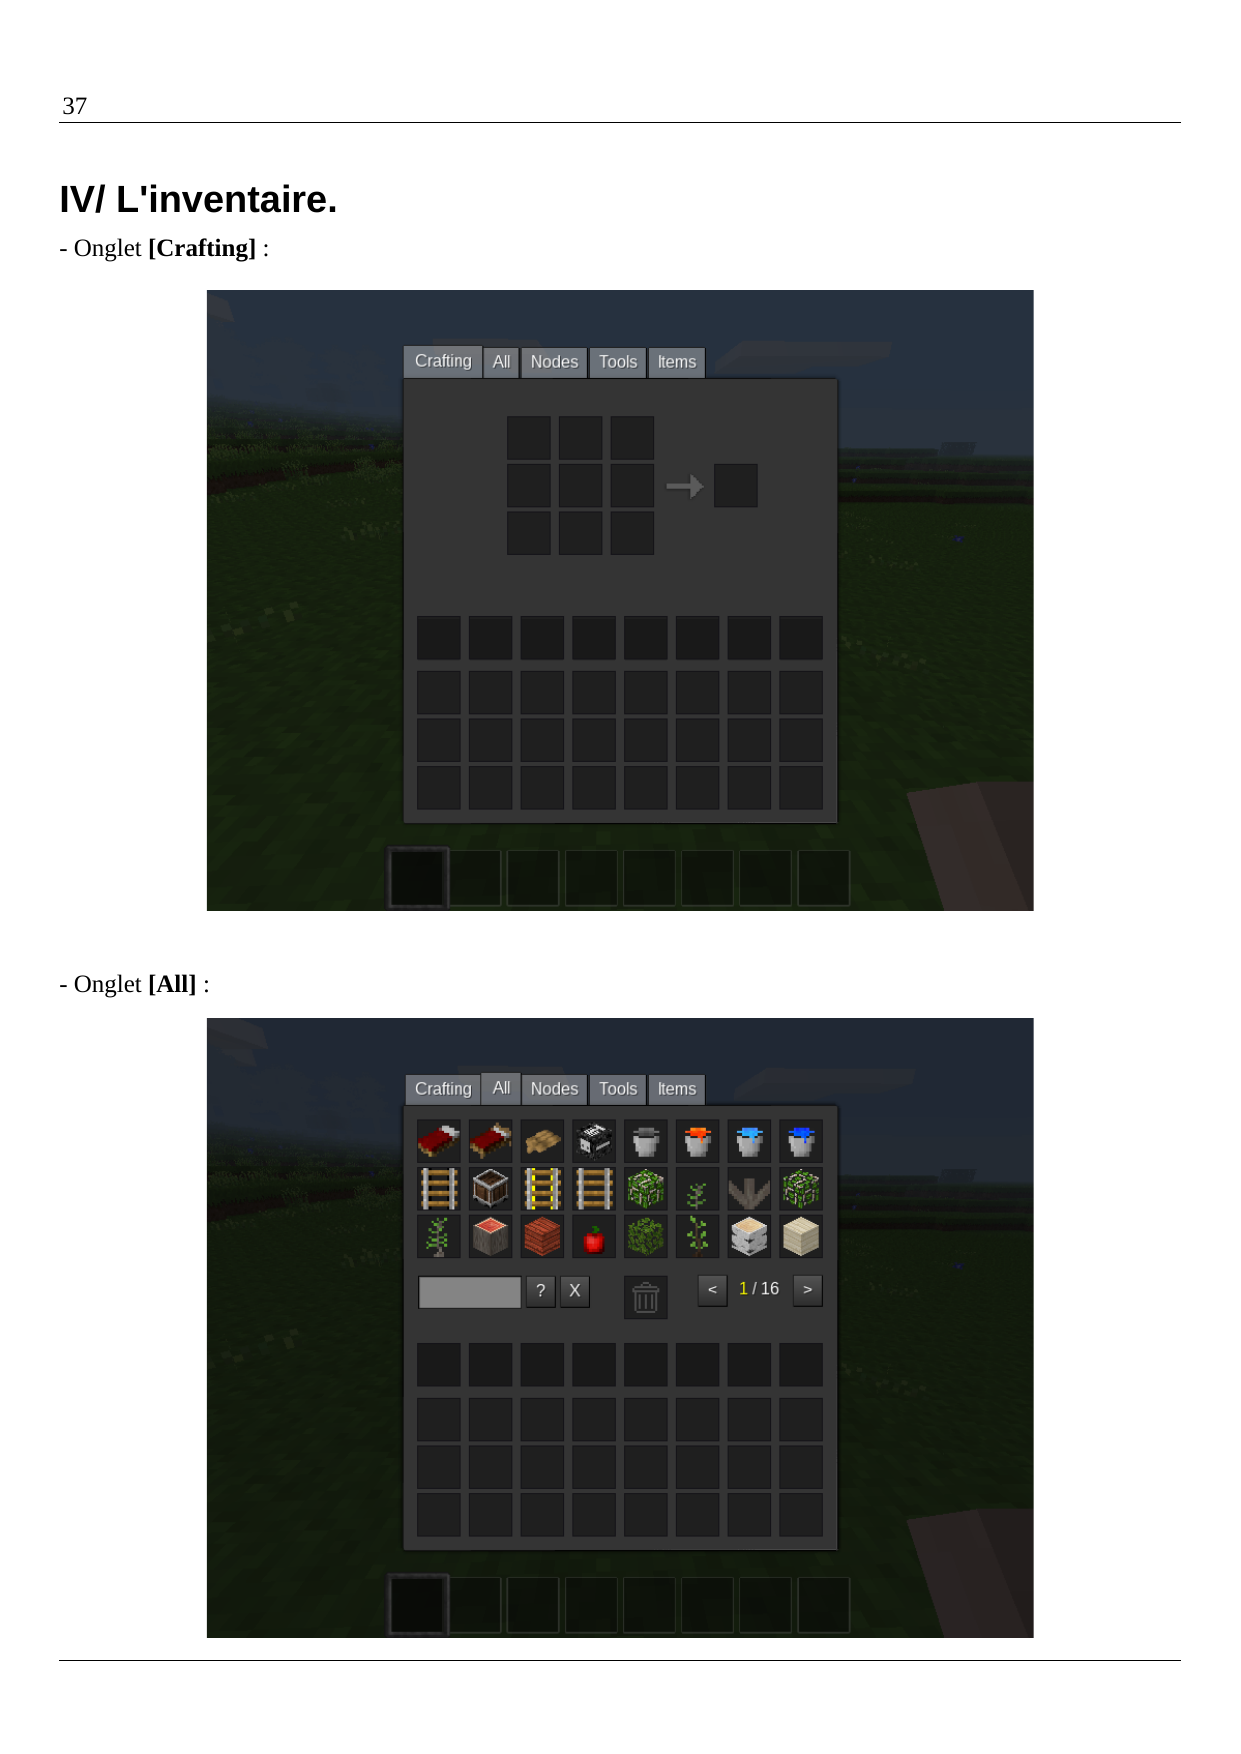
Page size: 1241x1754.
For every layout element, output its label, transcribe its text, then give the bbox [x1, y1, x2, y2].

subtitle IV/ L'inventaire. [59, 177, 1181, 221]
text - Onglet [Crafting] : [59, 233, 1181, 262]
text - Onglet [All] : [59, 969, 1181, 998]
picture [206, 1018, 1034, 1638]
picture [206, 290, 1034, 911]
